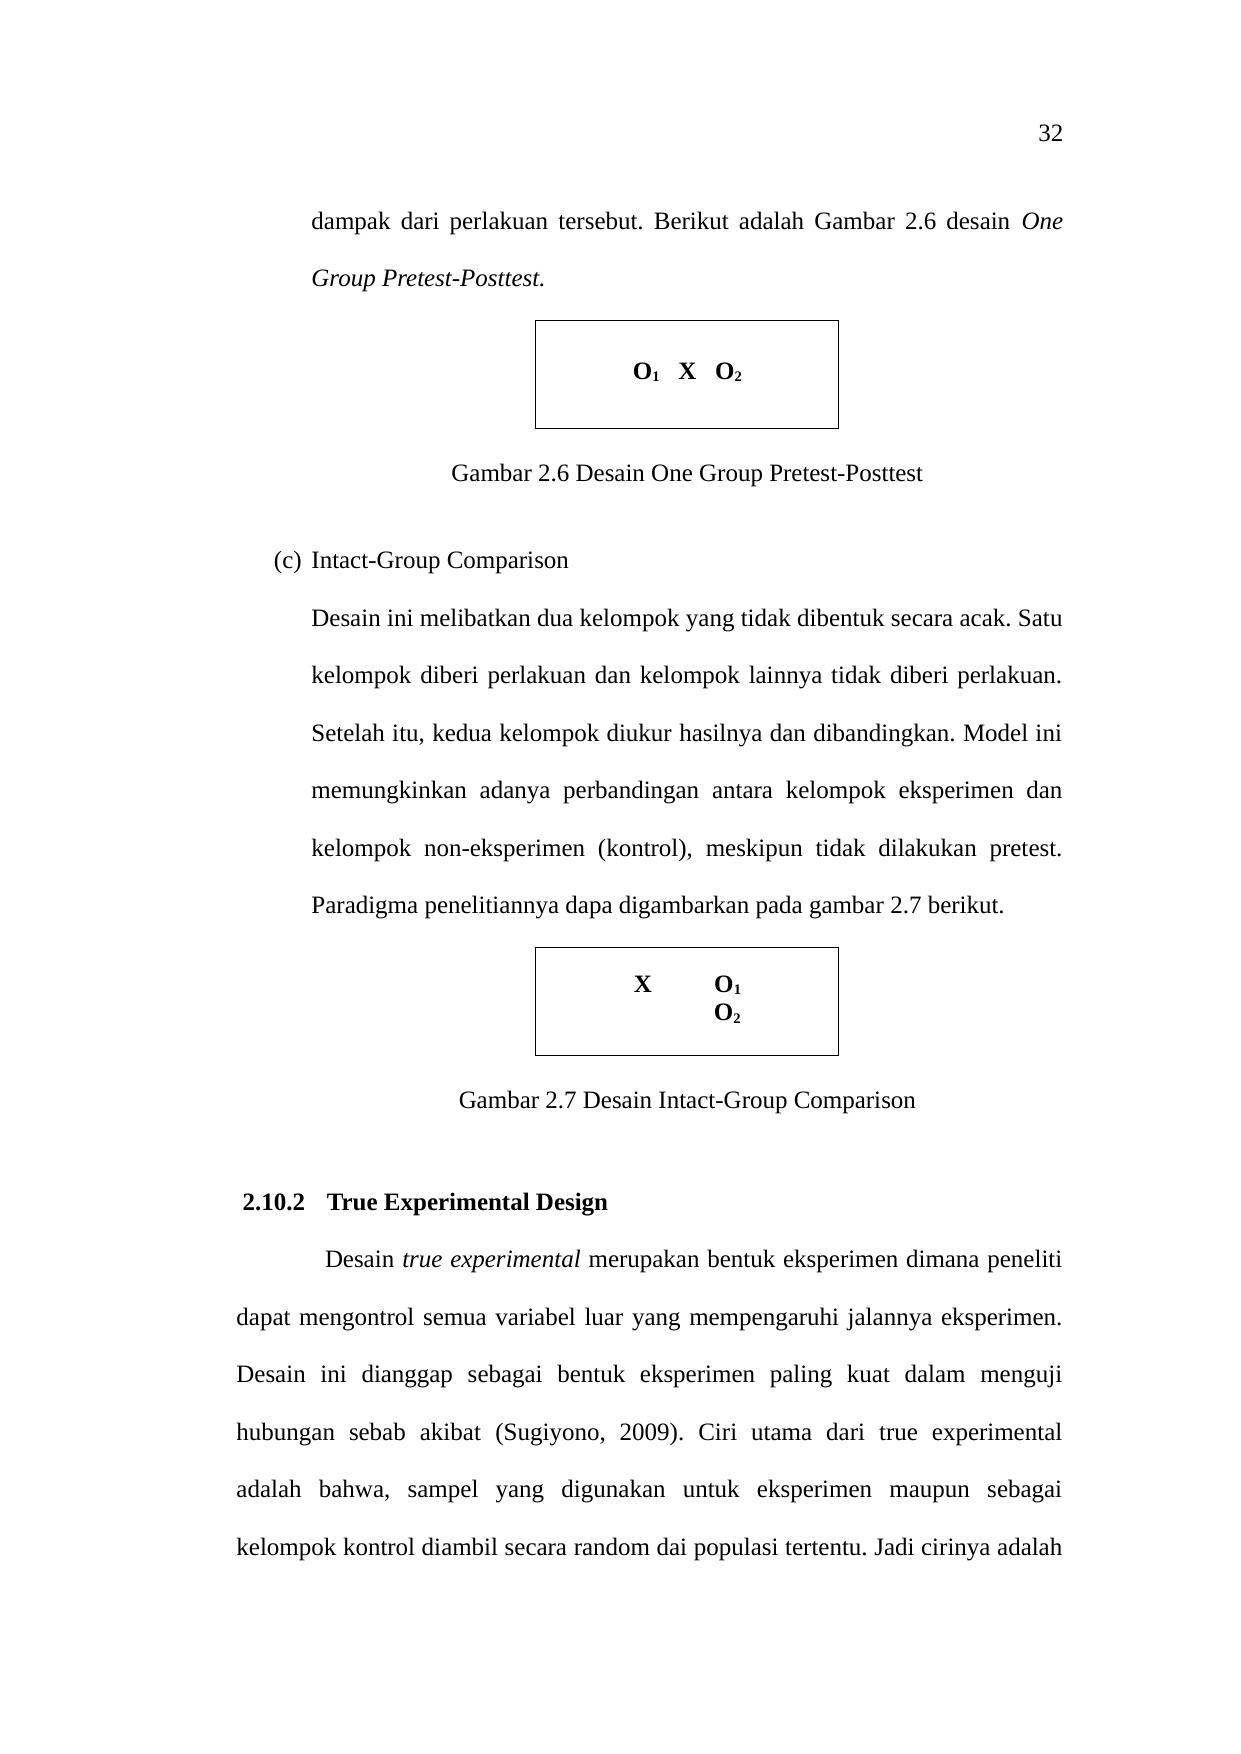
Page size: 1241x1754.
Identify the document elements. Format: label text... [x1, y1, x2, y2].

list O1 X O2 [544, 356, 830, 385]
list Intact-Group Comparison [274, 545, 1063, 574]
text Desain true experimental merupakan bentuk eksperimen dimana peneliti dapat mengontrol semua variabel luar yang mempengaruhi jalannya eksperimen. Desain ini dianggap sebagai bentuk eksperimen paling kuat dalam menguji hubungan sebab akibat (Sugiyono, 2009). Ciri utama dari true experimental adalah bahwa, sampel yang digunakan untuk eksperimen maupun sebagai kelompok kontrol diambil secara random dai populasi tertentu. Jadi cirinya adalah [236, 1244, 1063, 1561]
list Gambar 2.6 Desain One Group Pretest-Posttest [432, 350, 942, 487]
list O2 [544, 997, 830, 1026]
list Desain ini melibatkan dua kelompok yang tidak dibentuk secara acak. Satu kelompok diberi perlakuan dan kelompok lainnya tidak diberi perlakuan. Setelah itu, kedua kelompok diukur hasilnya dan dibandingkan. Model ini memungkinkan adanya perbandingan antara kelompok eksperimen dan kelompok non-eksperimen (kontrol), meskipun tidak dilakukan pretest. Paradigma penelitiannya dapa digambarkan pada gambar 2.7 berikut. [274, 603, 1063, 919]
subtitle True Experimental Design [236, 1187, 1063, 1216]
list Gambar 2.7 Desain Intact-Group Comparison [432, 977, 942, 1114]
list X O1 [544, 969, 830, 997]
list dampak dari perlakuan tersebut. Berikut adalah Gambar 2.6 desain One Group Pretest-Posttest. [274, 206, 1063, 292]
